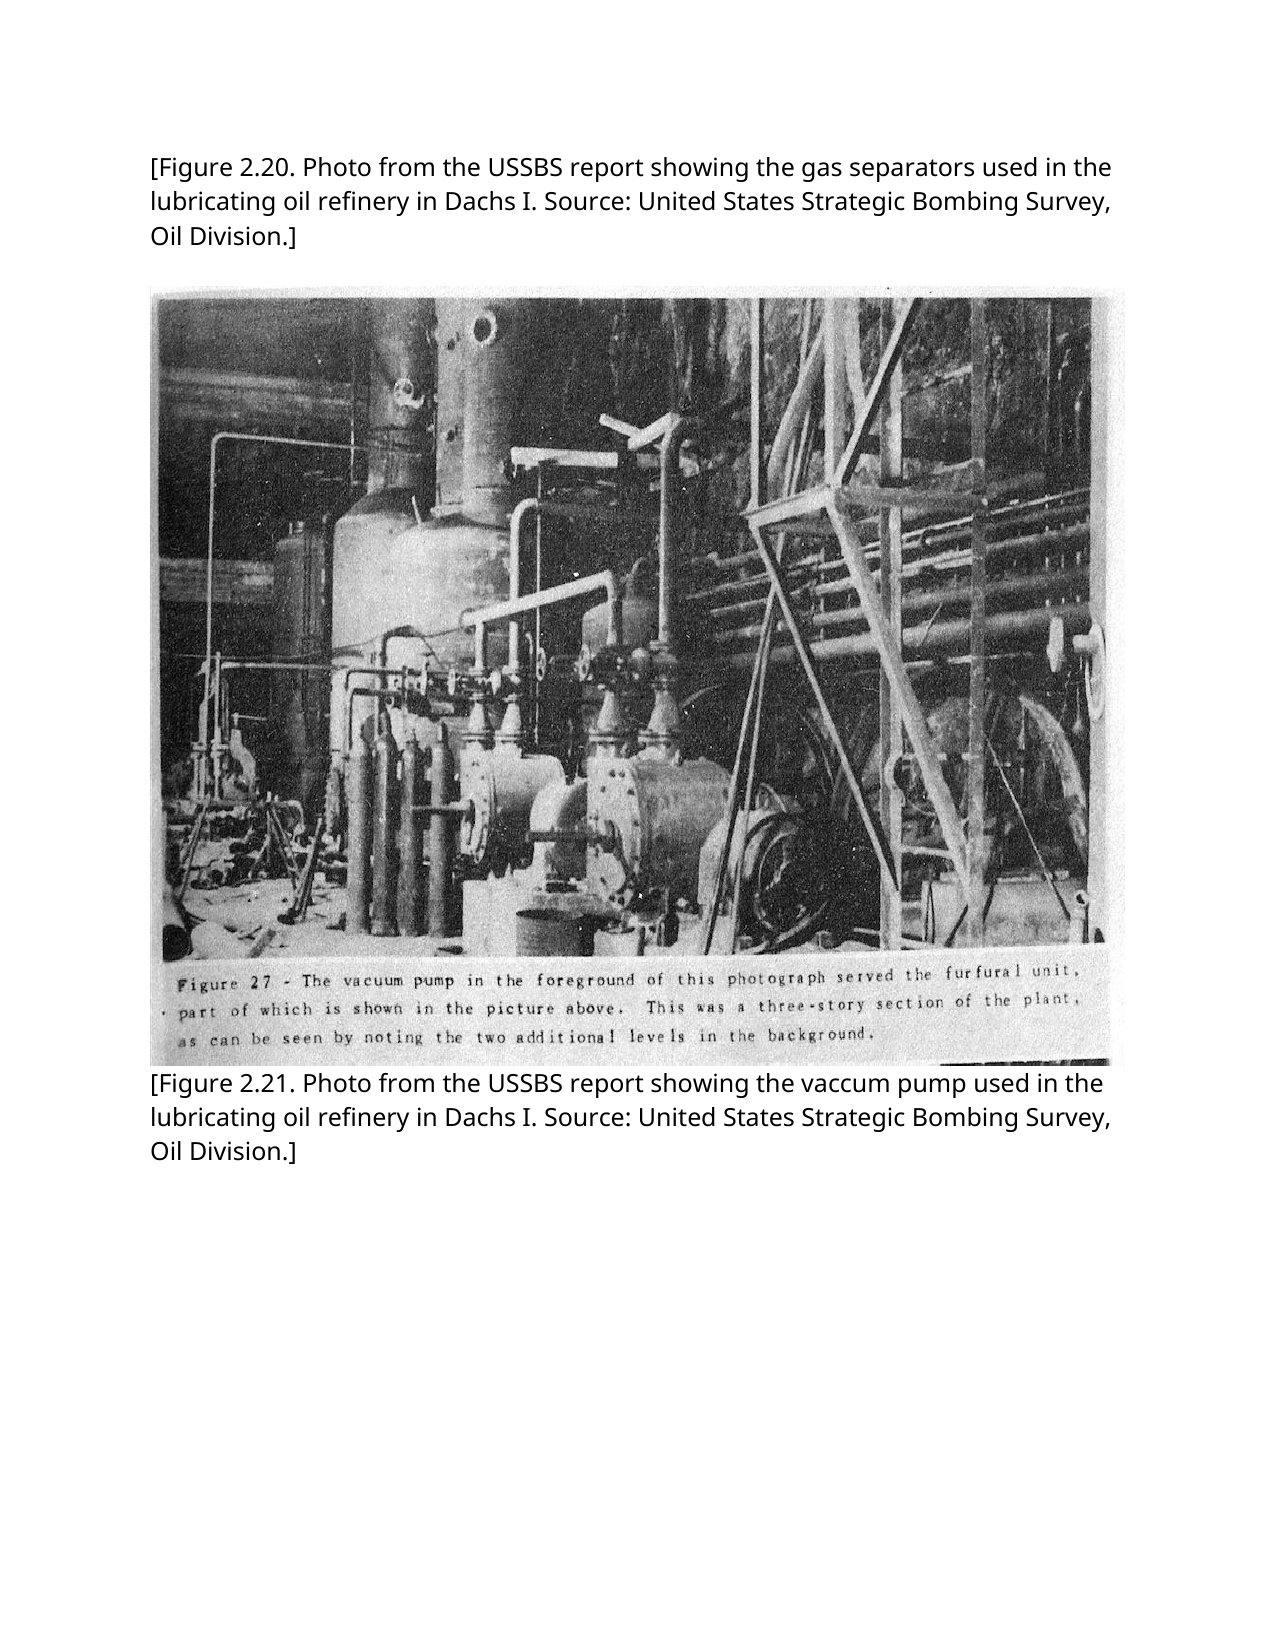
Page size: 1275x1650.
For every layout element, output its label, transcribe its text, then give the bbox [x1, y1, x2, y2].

picture [150, 286, 1125, 1066]
text [Figure 2.21. Photo from the USSBS report showing the vaccum pump used in the lubricating oil refinery in Dachs I. Source: United States Strategic Bombing Survey, Oil Division.] [150, 1066, 1125, 1168]
text [Figure 2.20. Photo from the USSBS report showing the gas separators used in the lubricating oil refinery in Dachs I. Source: United States Strategic Bombing Survey, Oil Division.] [150, 150, 1125, 252]
